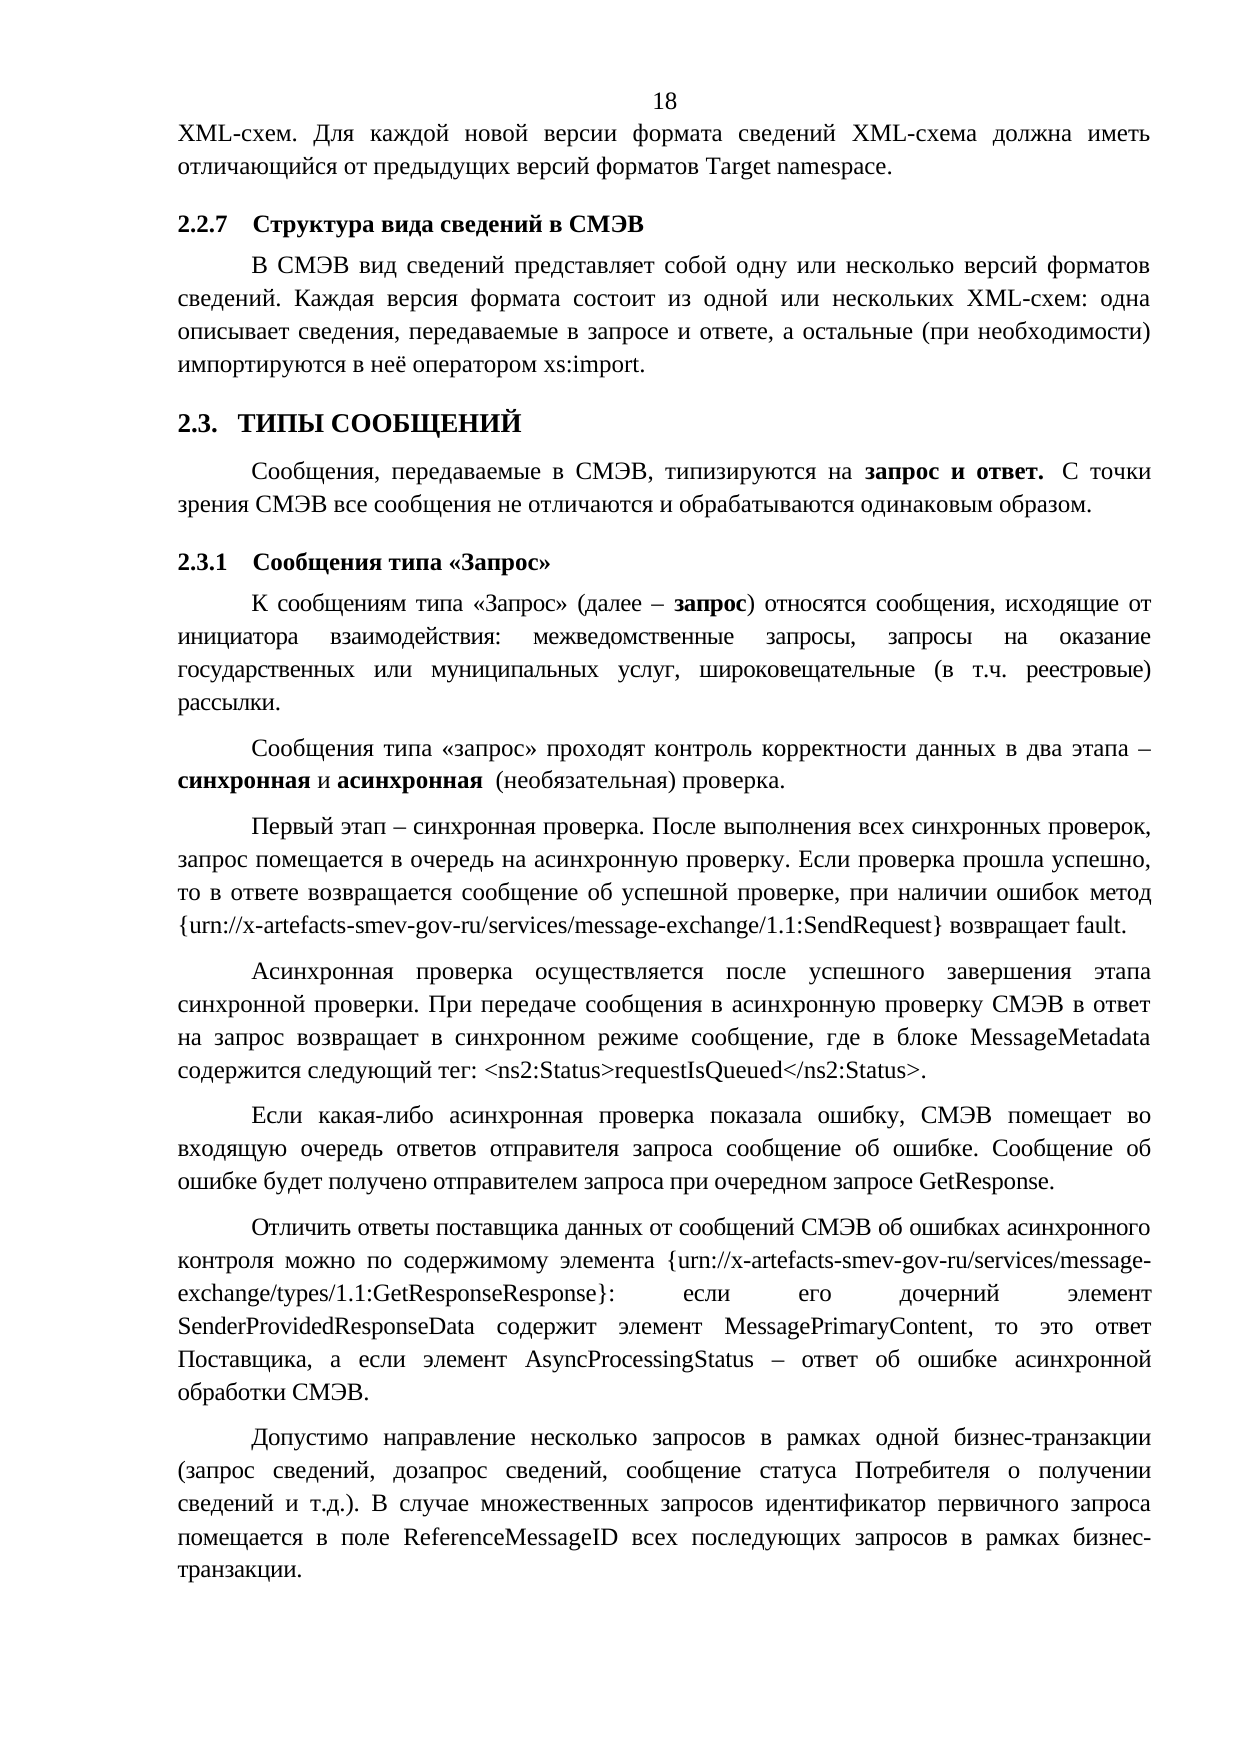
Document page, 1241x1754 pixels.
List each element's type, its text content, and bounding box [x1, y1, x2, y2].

text Если какая-либо асинхронная проверка показала ошибку, СМЭВ помещает во входящую очередь ответов отправителя запроса сообщение об ошибке. Сообщение об ошибке будет получено отправителем запроса при очередном запросе GetResponse. [177, 1100, 1152, 1195]
text В СМЭВ вид сведений представляет собой одну или несколько версий форматов сведений. Каждая версия формата состоит из одной или нескольких XML-схем: одна описывает сведения, передаваемые в запросе и ответе, а остальные (при необходимости) импортируются в неё оператором xs:import. [177, 250, 1152, 378]
text XML-схем. Для каждой новой версии формата сведений XML-схема должна иметь отличающийся от предыдущих версий форматов Тarget namespace. [177, 118, 1152, 180]
text Сообщения, передаваемые в СМЭВ, типизируются на запрос и ответ. С точки зрения СМЭВ все сообщения не отличаются и обрабатываются одинаковым образом. [177, 456, 1152, 517]
text Первый этап – синхронная проверка. После выполнения всех синхронных проверок, запрос помещается в очередь на асинхронную проверку. Если проверка прошла успешно, то в ответе возвращается сообщение об успешной проверке, при наличии ошибок метод {urn://x-artefacts-smev-gov-ru/services/message-exchange/1.1:SendRequest} возвращает fault. [177, 811, 1152, 939]
text Отличить ответы поставщика данных от сообщений СМЭВ об ошибках асинхронного контроля можно по содержимому элемента {urn://x-artefacts-smev-gov-ru/services/message-exchange/types/1.1:GetResponseResponse}: если его дочерний элемент SenderProvidedResponseData содержит элемент MessagePrimaryContent, то это ответ Поставщика, а если элемент AsyncProcessingStatus – ответ об ошибке асинхронной обработки СМЭВ. [177, 1212, 1152, 1406]
text Асинхронная проверка осуществляется после успешного завершения этапа синхронной проверки. При передаче сообщения в асинхронную проверку СМЭВ в ответ на запрос возвращает в синхронном режиме сообщение, где в блоке MessageMetadata содержится следующий тег: <ns2:Status>requestIsQueued</ns2:Status>. [177, 956, 1152, 1083]
text Допустимо направление несколько запросов в рамках одной бизнес-транзакции (запрос сведений, дозапрос сведений, сообщение статуса Потребителя о получении сведений и т.д.). В случае множественных запросов идентификатор первичного запроса помещается в поле ReferenceMessageID всех последующих запросов в рамках бизнес-транзакции. [177, 1422, 1152, 1583]
text К сообщениям типа «Запрос» (далее – запрос) относятся сообщения, исходящие от инициатора взаимодействия: межведомственные запросы, запросы на оказание государственных или муниципальных услуг, широковещательные (в т.ч. реестровые) рассылки. [177, 588, 1152, 716]
subtitle Сообщения типа «Запрос» [177, 547, 1152, 576]
text Сообщения типа «запрос» проходят контроль корректности данных в два этапа – синхронная и асинхронная (необязательная) проверка. [177, 733, 1152, 794]
subtitle Типы сообщений [177, 407, 1152, 439]
subtitle Структура вида сведений в СМЭВ [177, 209, 1152, 238]
